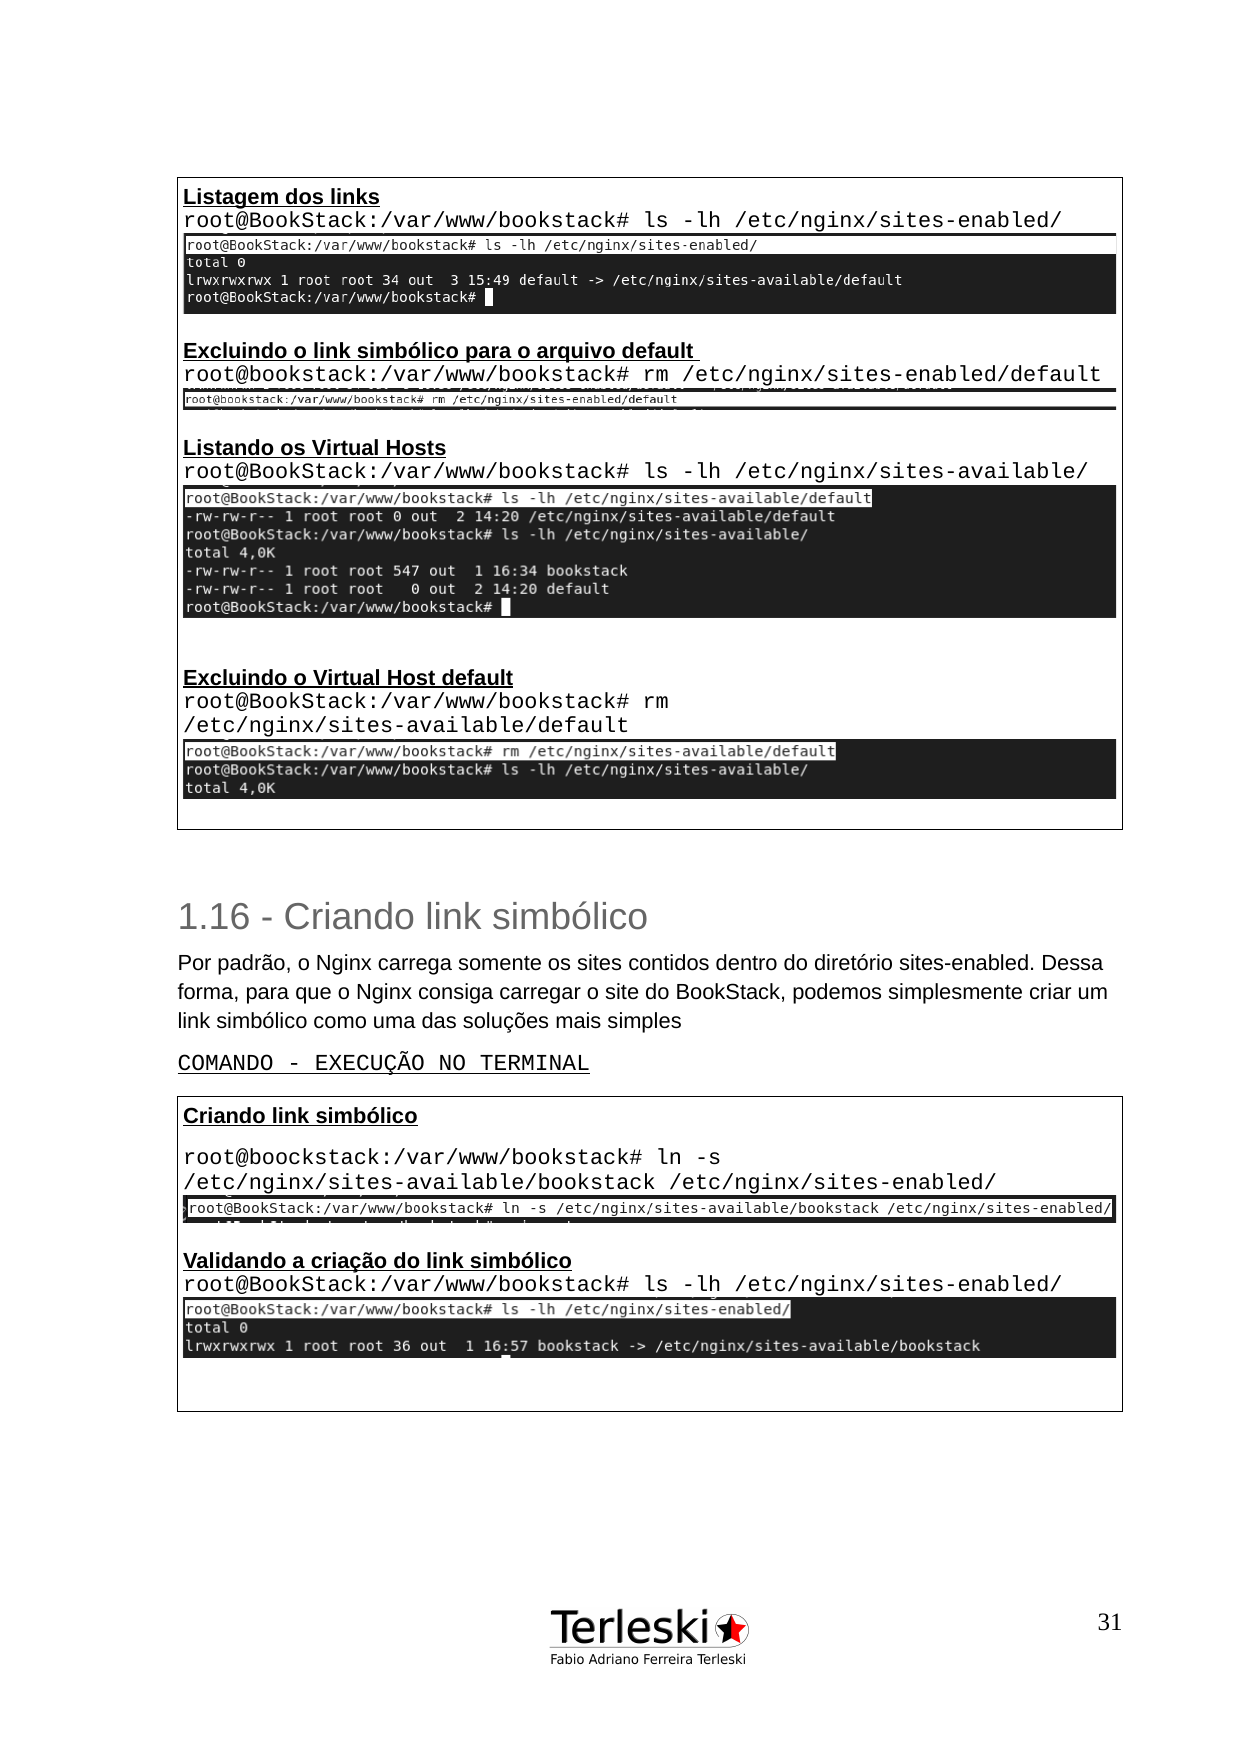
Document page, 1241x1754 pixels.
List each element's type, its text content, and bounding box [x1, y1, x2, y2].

subtitle 1.16 - Criando link simbólico [177, 894, 1122, 938]
table_header Criando link simbólico root@boockstack:/var/www/bookstack# ln -s /etc/nginx/sites-available/bookstack /etc/nginx/sites-enabled/ Validando a criação do link simbólico root@BookStack:/var/www/bookstack# ls -lh /etc/nginx/sites-enabled/ [178, 1097, 1122, 1411]
text COMANDO - EXECUÇÃO NO TERMINAL [177, 1052, 1122, 1077]
picture [182, 233, 1117, 314]
picture [182, 1195, 1117, 1223]
picture [182, 388, 1117, 410]
text Por padrão, o Nginx carrega somente os sites contidos dentro do diretório sites-enabled. Dessa forma, para que o Nginx consiga carregar o site do BookStack, podemos simplesmente criar um link simbólico como uma das soluções mais simples [177, 950, 1122, 1033]
picture [182, 739, 1117, 799]
picture [182, 485, 1117, 618]
table_header Listagem dos links root@BookStack:/var/www/bookstack# ls -lh /etc/nginx/sites-enabled/ Excluindo o link simbólico para o arquivo default root@bookstack:/var/www/bookstack# rm /etc/nginx/sites-enabled/default Listando os Virtual Hosts root@BookStack:/var/www/bookstack# ls -lh /etc/nginx/sites-available/ Excluindo o Virtual Host default root@BookStack:/var/www/bookstack# rm /etc/nginx/sites-available/default [178, 178, 1122, 829]
picture [182, 1297, 1117, 1358]
picture [549, 1607, 750, 1667]
